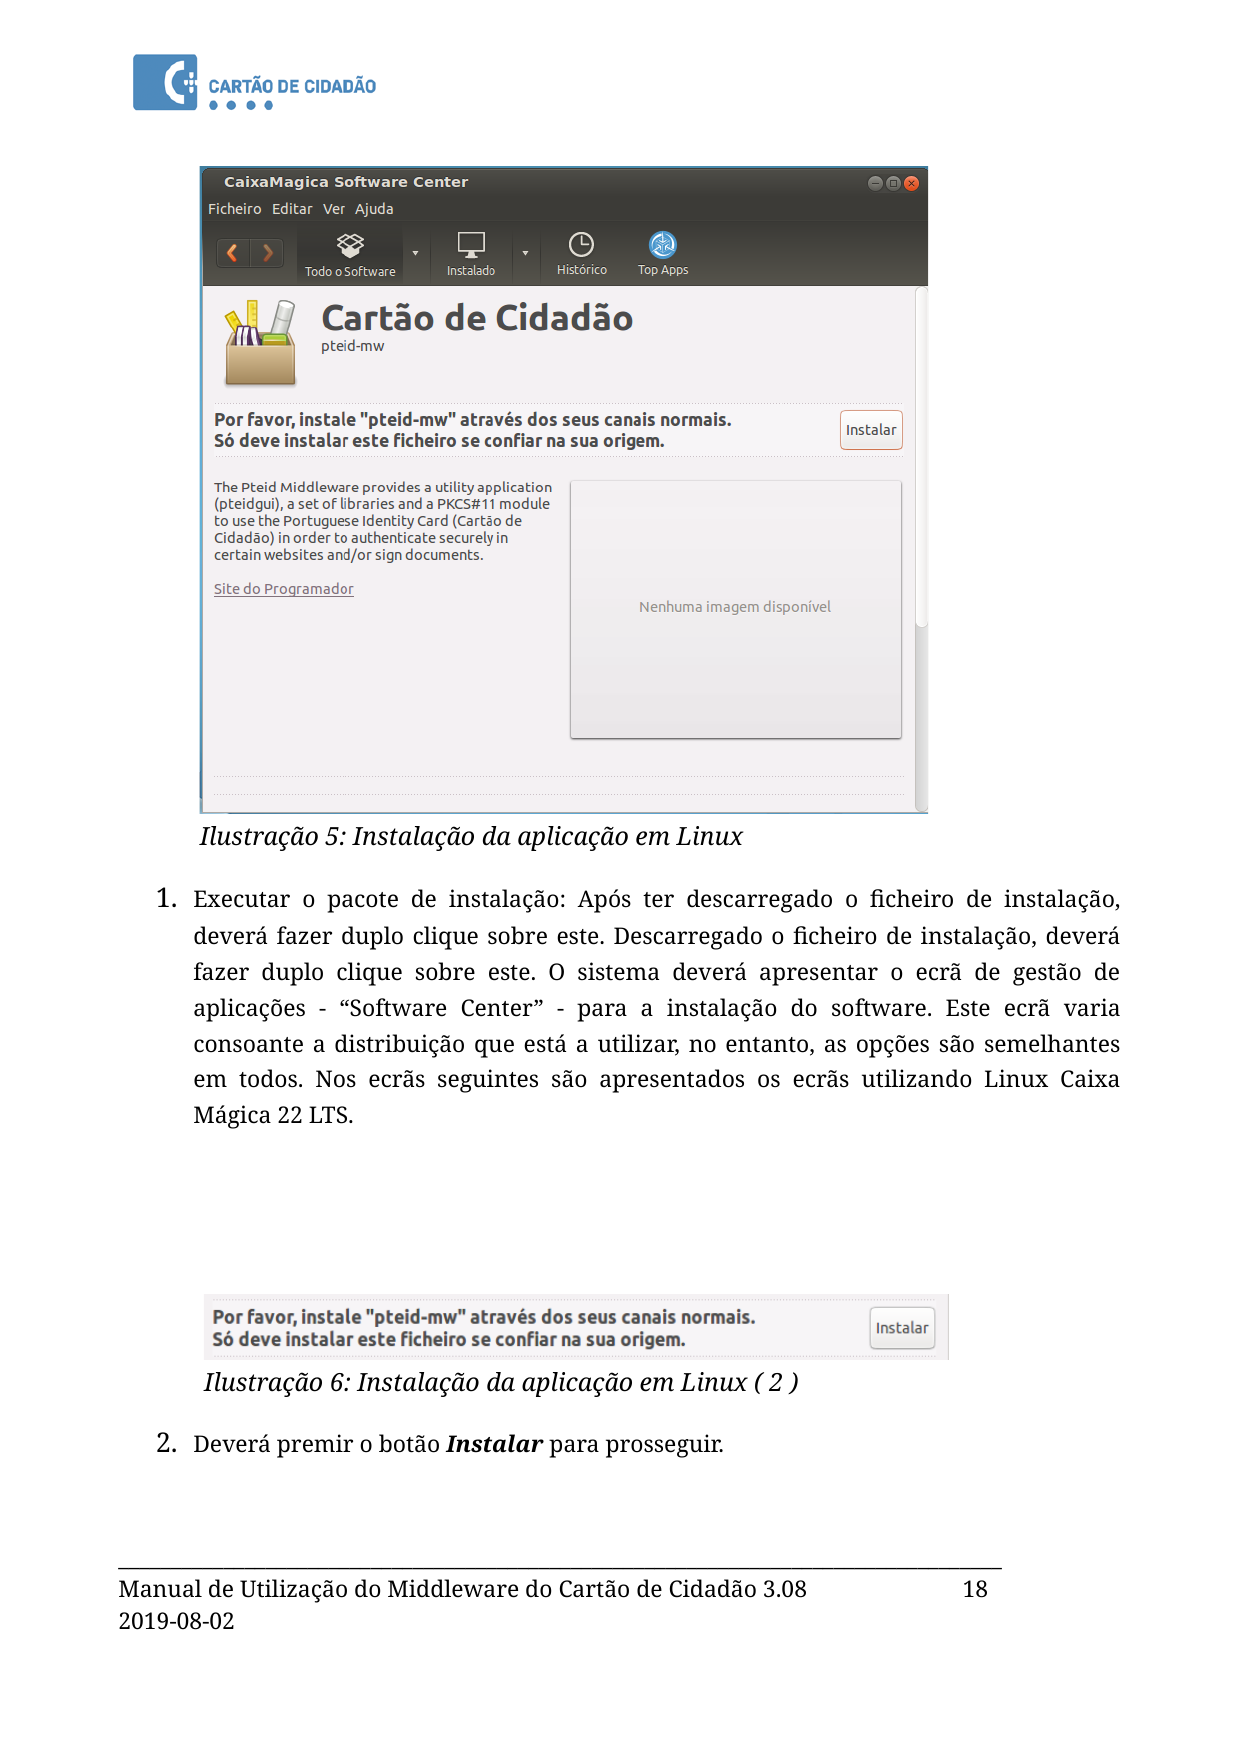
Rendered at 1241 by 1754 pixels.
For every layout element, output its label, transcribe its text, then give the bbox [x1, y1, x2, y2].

picture [203, 1294, 950, 1360]
picture [199, 166, 929, 814]
list Executar o pacote de instalação: Após ter descarregado o ficheiro de instalação, deverá fazer duplo clique sobre este. Descarregado o ficheiro de instalação, deverá fazer duplo clique sobre este. O sistema deverá apresentar o ecrã de gestão de aplicações - “Software Center” - para a instalação do software. Este ecrã varia consoante a distribuição que está a utilizar, no entanto, as opções são semelhantes em todos. Nos ecrãs seguintes são apresentados os ecrãs utilizando Linux Caixa Mágica 22 LTS. [156, 153, 1122, 1131]
list Deverá premir o botão Instalar para prosseguir. [156, 1270, 1122, 1461]
picture [130, 47, 423, 118]
list Ilustração 5: Instalação da aplicação em Linux [199, 814, 928, 853]
list Ilustração 6: Instalação da aplicação em Linux ( 2 ) [204, 1360, 950, 1398]
